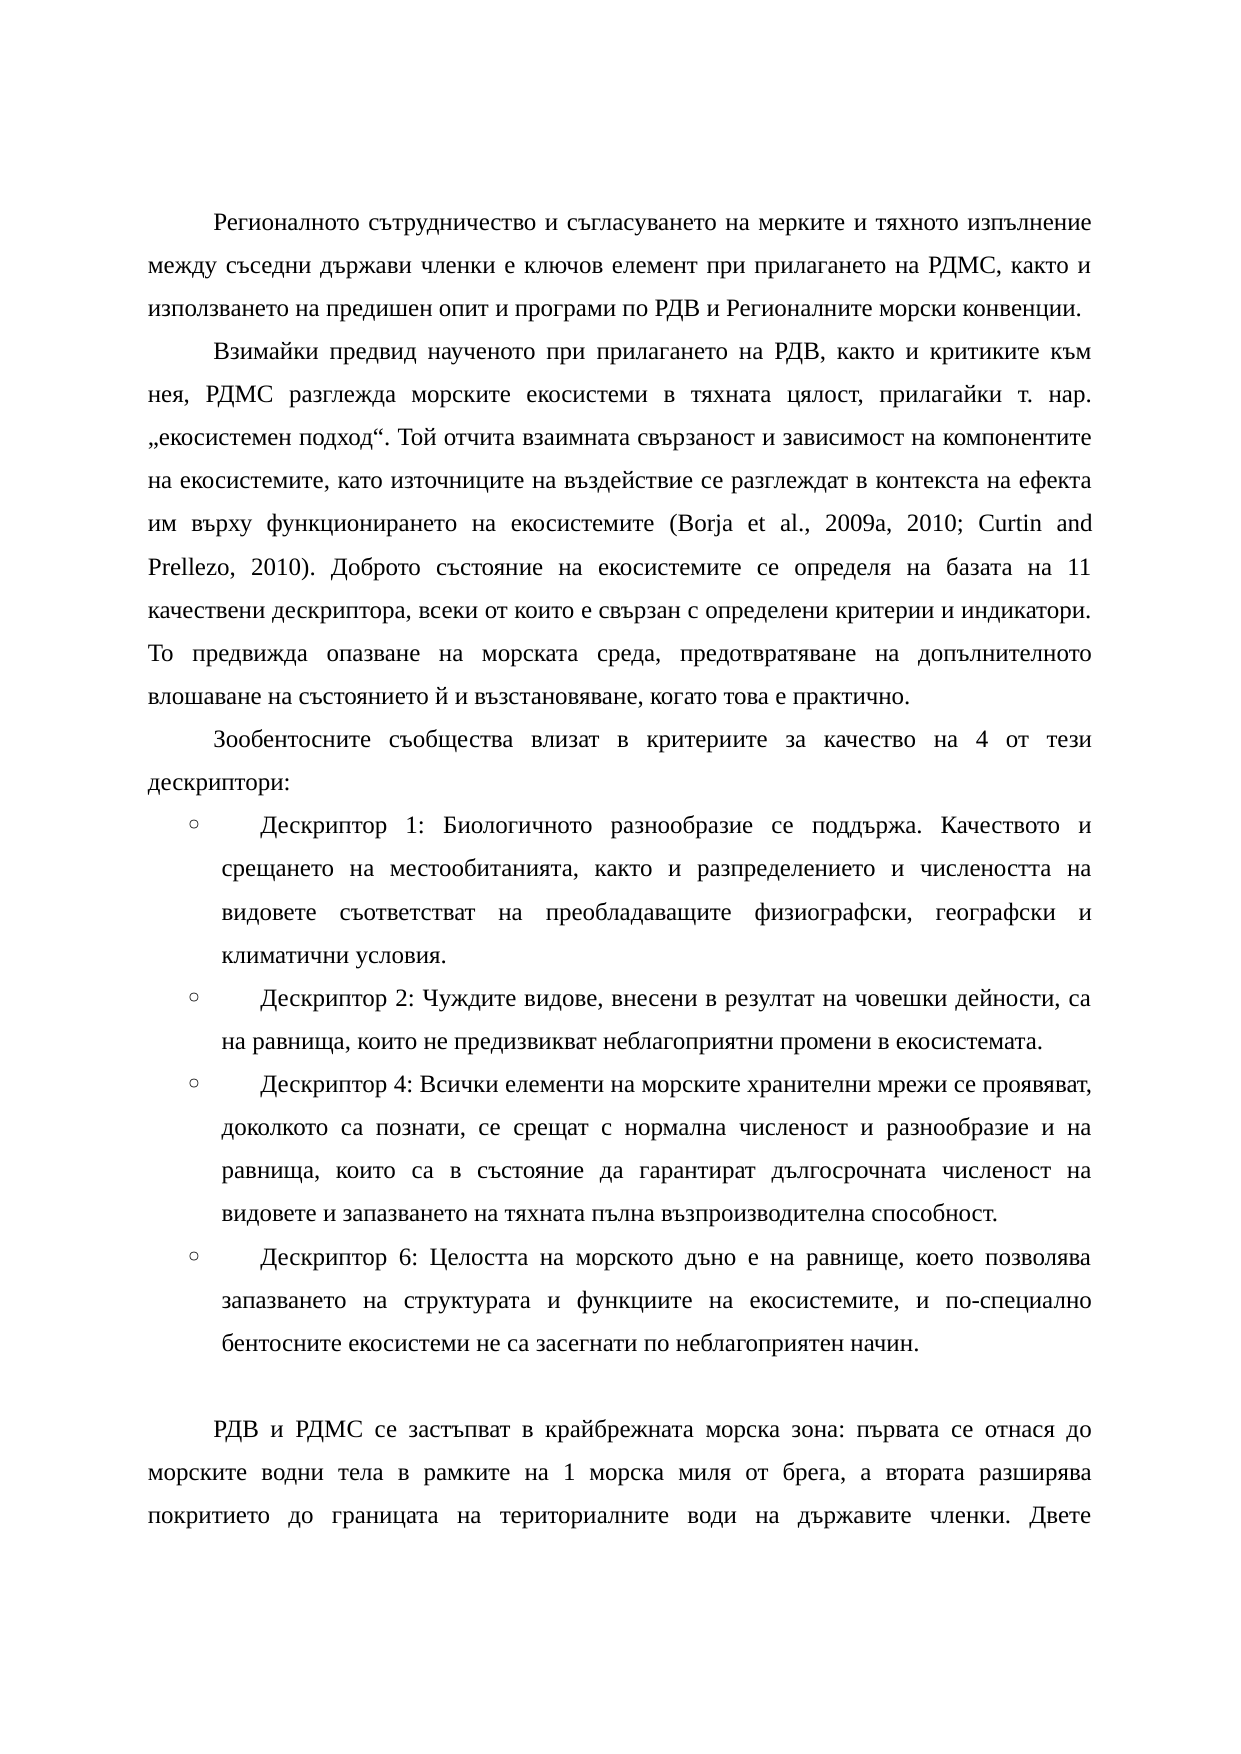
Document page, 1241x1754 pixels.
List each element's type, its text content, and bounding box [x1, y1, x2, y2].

text Взимайки предвид наученото при прилагането на РДВ, както и критиките към нея, РДМС разглежда морските екосистеми в тяхната цялост, прилагайки т. нар. „екосистемен подход“. Той отчита взаимната свързаност и зависимост на компонентите на екосистемите, като източниците на въздействие се разглеждат в контекста на ефекта им върху функционирането на екосистемите (Borja et al., 2009a, 2010; Curtin and Prellezo, 2010). Доброто състояние на екосистемите се определя на базата на 11 качествени дескриптора, всеки от които е свързан с определени критерии и индикатори. То предвижда опазване на морската среда, предотвратяване на допълнителното влошаване на състоянието й и възстановяване, когато това е практично. [148, 336, 1093, 710]
list Дескриптор 2: Чуждите видове, внесени в резултат на човешки дейности, са на равнища, които не предизвикват неблагоприятни промени в екосистемата. [184, 983, 1093, 1055]
text РДВ и РДМС се застъпват в крайбрежната морска зона: първата се отнася до морските водни тела в рамките на 1 морска миля от брега, а втората разширява покритието до границата на териториалните води на държавите членки. Двете [148, 1414, 1093, 1529]
list Дескриптор 4: Всички елементи на морските хранителни мрежи се проявяват, доколкото са познати, се срещат с нормална численост и разнообразие и на равнища, които са в състояние да гарантират дългосрочната численост на видовете и запазването на тяхната пълна възпроизводителна способност. [184, 1069, 1093, 1227]
text Регионалното сътрудничество и съгласуването на мерките и тяхното изпълнение между съседни държави членки е ключов елемент при прилагането на РДМС, както и използването на предишен опит и програми по РДВ и Регионалните морски конвенции. [148, 207, 1093, 322]
text Зообентосните съобщества влизат в критериите за качество на 4 от тези дескриптори: [148, 724, 1093, 796]
list Дескриптор 6: Целостта на морското дъно е на равнище, което позволява запазването на структурата и функциите на екосистемите, и по-специално бентосните екосистеми не са засегнати по неблагоприятен начин. [184, 1242, 1093, 1357]
list Дескриптор 1: Биологичното разнообразие се поддържа. Качеството и срещането на местообитанията, както и разпределението и числеността на видовете съответстват на преобладаващите физиографски, географски и климатични условия. [184, 810, 1093, 968]
